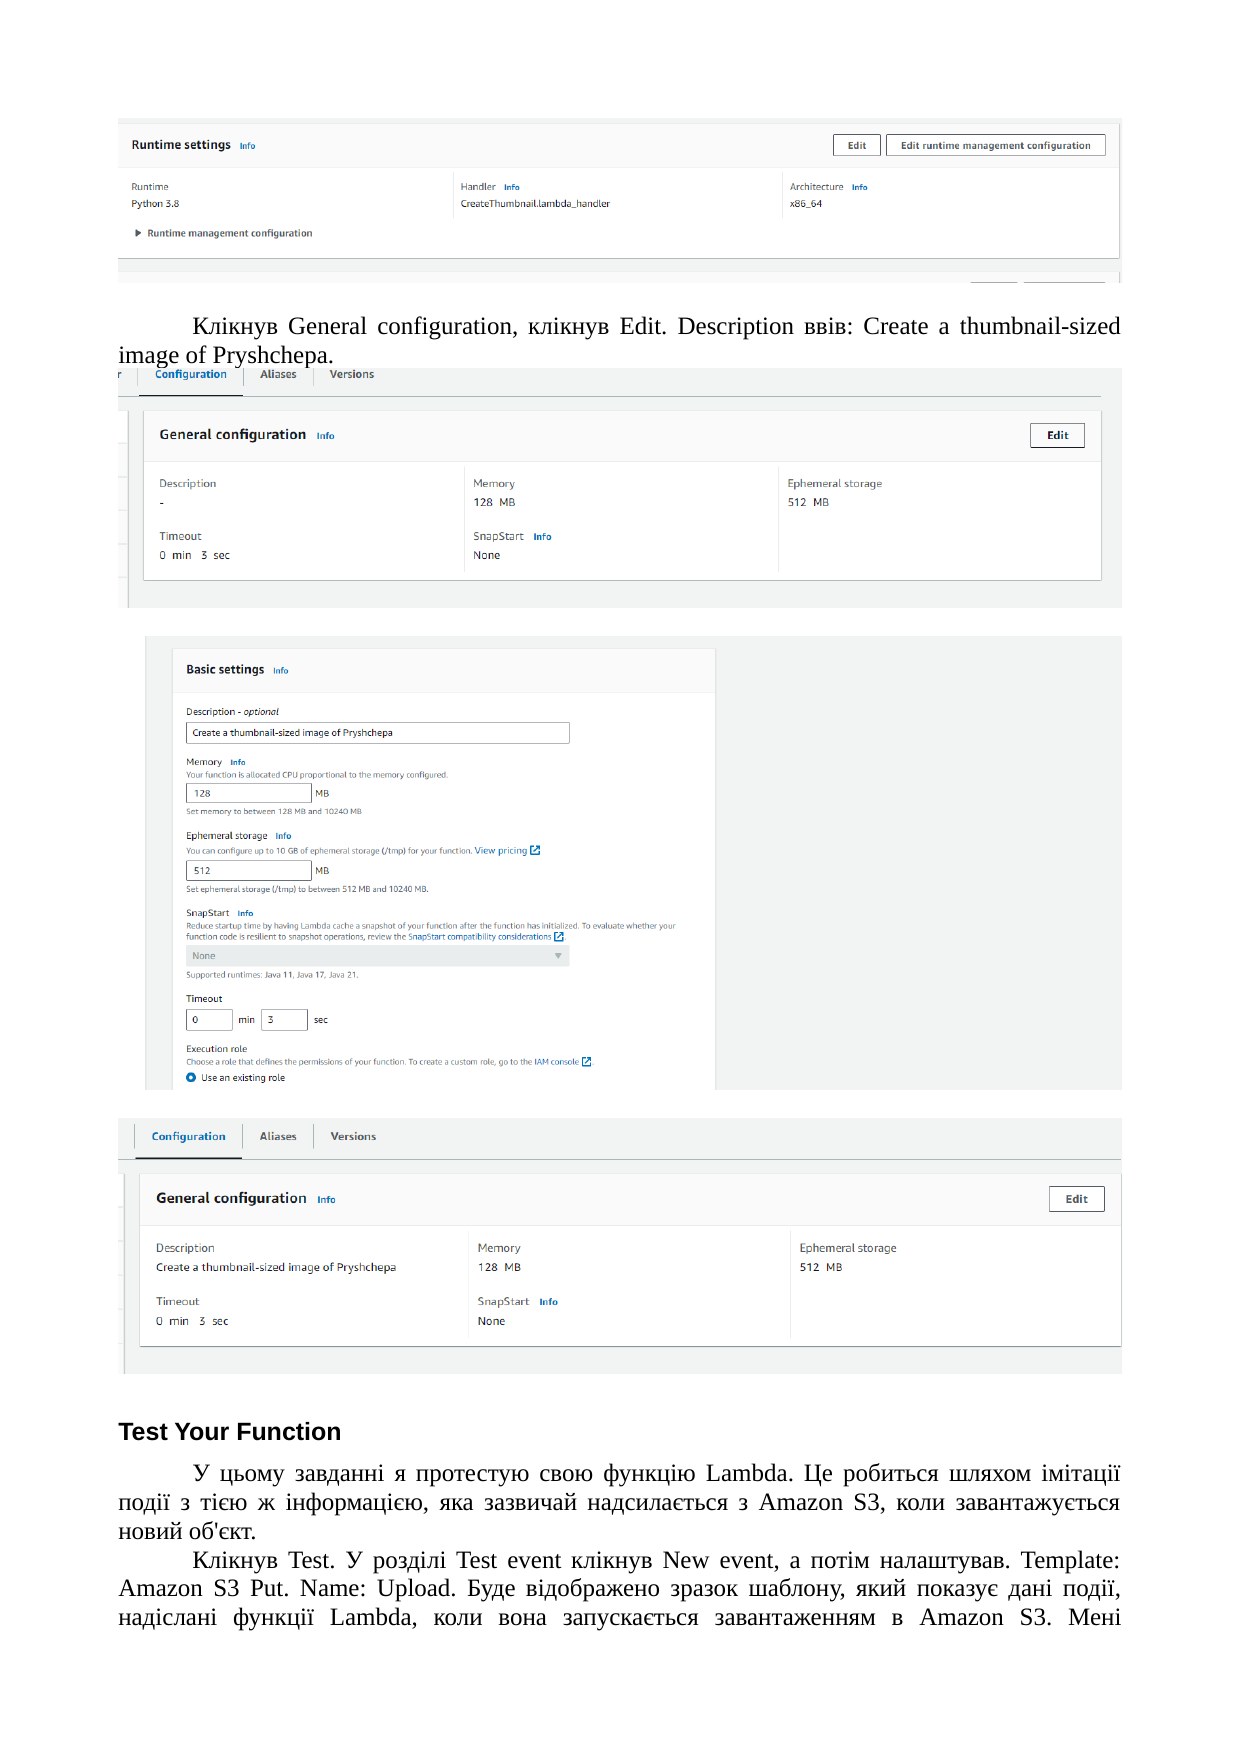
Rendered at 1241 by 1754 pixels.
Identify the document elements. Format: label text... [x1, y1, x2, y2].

picture [118, 118, 1123, 283]
subtitle Test Your Function [118, 1417, 1122, 1446]
text Клікнув General configuration, клікнув Edit. Description ввів: Create a thumbnail-sized image of Pryshchepa. [118, 311, 1122, 368]
picture [118, 368, 1123, 608]
picture [118, 636, 1123, 1090]
picture [118, 1118, 1123, 1374]
text Клікнув Test. У розділі Test event клікнув New event, а потім налаштував. Template: Amazon S3 Put. Name: Upload. Буде відображено зразок шаблону, який показує дані події, надіслані функції Lambda, коли вона запускається завантаженням в Amazon S3. Мені [118, 1545, 1122, 1631]
text У цьому завданні я протестую свою функцію Lambda. Це робиться шляхом імітації події з тією ж інформацією, яка зазвичай надсилається з Amazon S3, коли завантажується новий об'єкт. [118, 1458, 1122, 1545]
